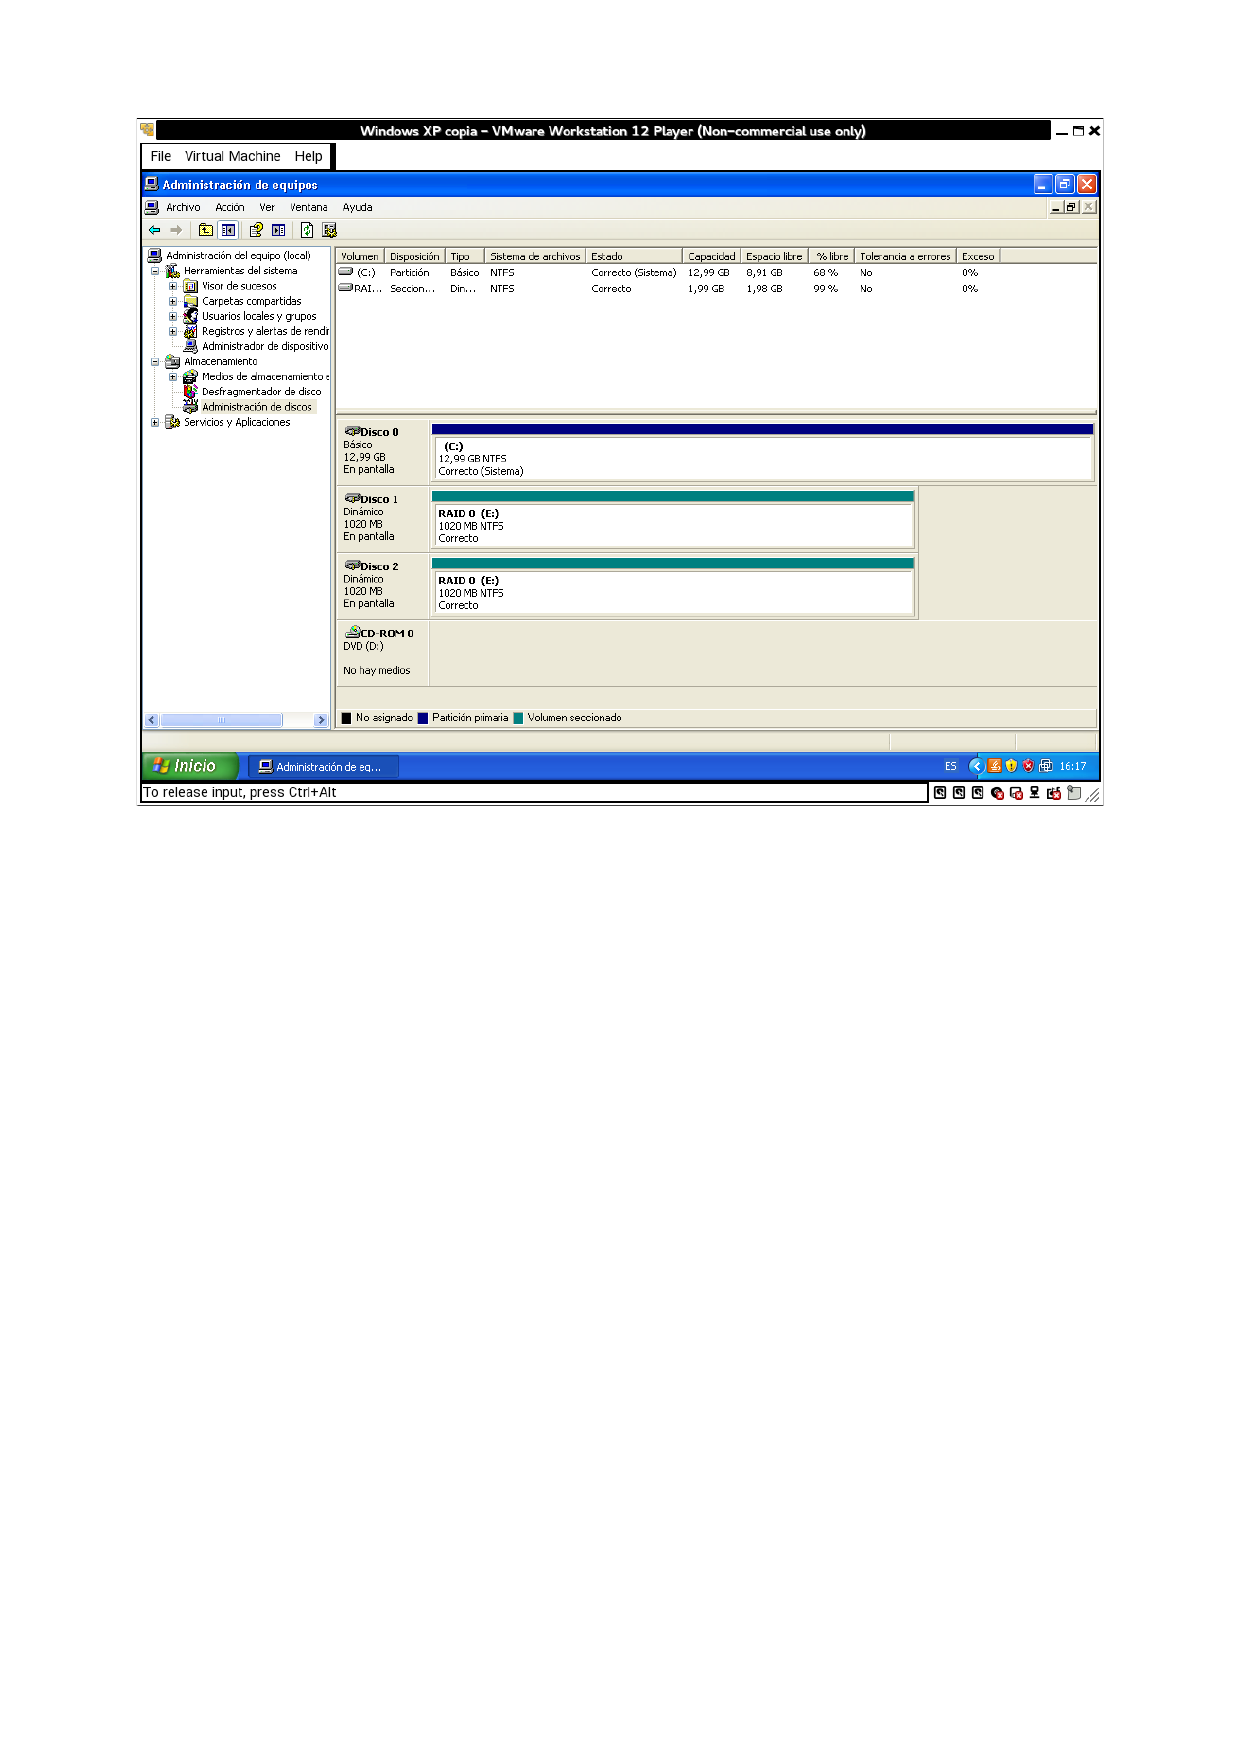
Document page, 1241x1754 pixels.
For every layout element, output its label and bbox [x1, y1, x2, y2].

picture [136, 118, 1104, 806]
